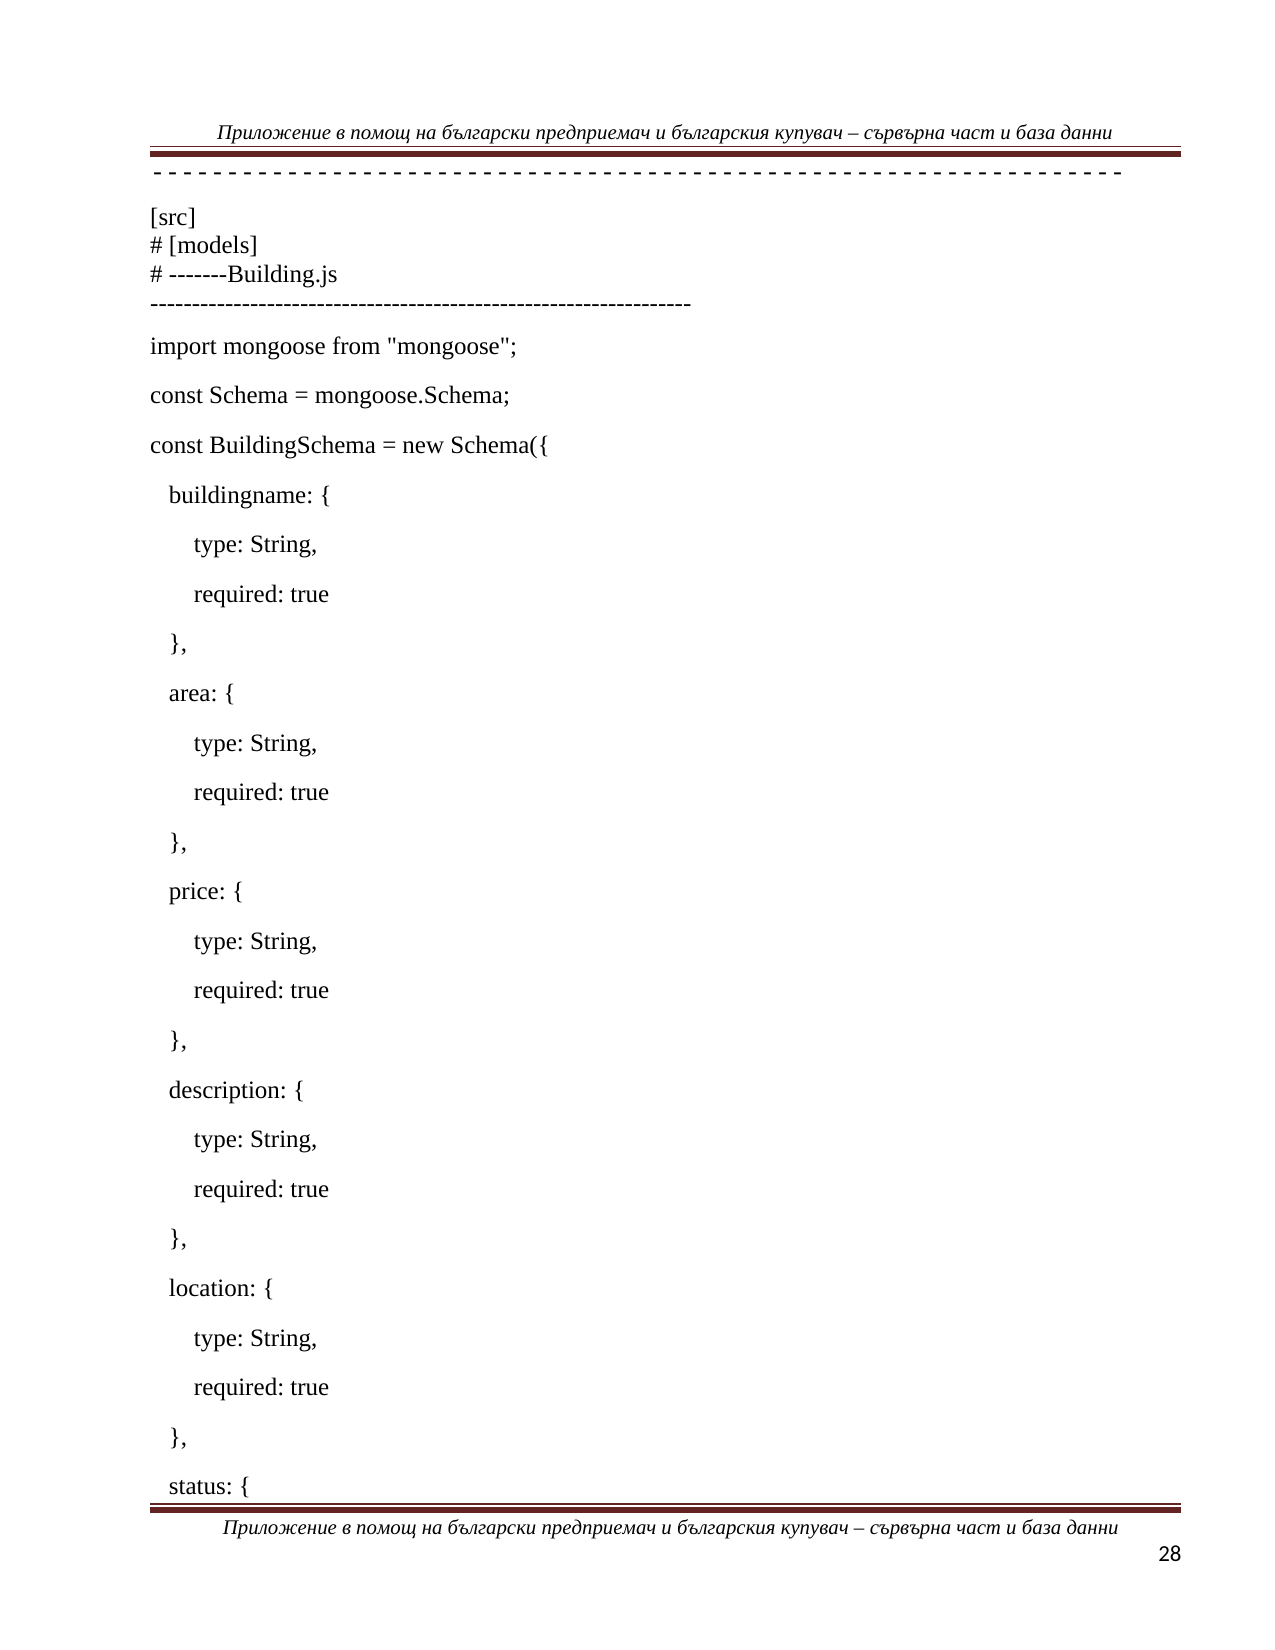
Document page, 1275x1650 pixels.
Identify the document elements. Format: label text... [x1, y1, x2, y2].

text required: true [150, 1174, 1181, 1203]
text # -------Building.js [150, 259, 1181, 288]
text description: { [150, 1075, 1181, 1103]
text required: true [150, 1372, 1181, 1401]
text type: String, [150, 926, 1181, 955]
text [src] [150, 202, 1181, 230]
text import mongoose from "mongoose"; [150, 331, 1181, 360]
text required: true [150, 976, 1181, 1004]
text location: { [150, 1273, 1181, 1302]
text status: { [150, 1471, 1181, 1500]
text type: String, [150, 1323, 1181, 1351]
text }, [150, 1223, 1181, 1252]
text type: String, [150, 728, 1181, 756]
text ----------------------------------------------------------------- [150, 288, 1181, 317]
text # [models] [150, 230, 1181, 259]
text required: true [150, 777, 1181, 806]
text }, [150, 1025, 1181, 1054]
text ----------------------------------------------------------------- [150, 159, 1181, 187]
text buildingname: { [150, 480, 1181, 508]
text area: { [150, 678, 1181, 707]
text type: String, [150, 529, 1181, 558]
text required: true [150, 579, 1181, 608]
text type: String, [150, 1124, 1181, 1153]
text const Schema = mongoose.Schema; [150, 381, 1181, 409]
text price: { [150, 876, 1181, 905]
text const BuildingSchema = new Schema({ [150, 430, 1181, 459]
text }, [150, 628, 1181, 657]
text }, [150, 1422, 1181, 1451]
text }, [150, 827, 1181, 856]
